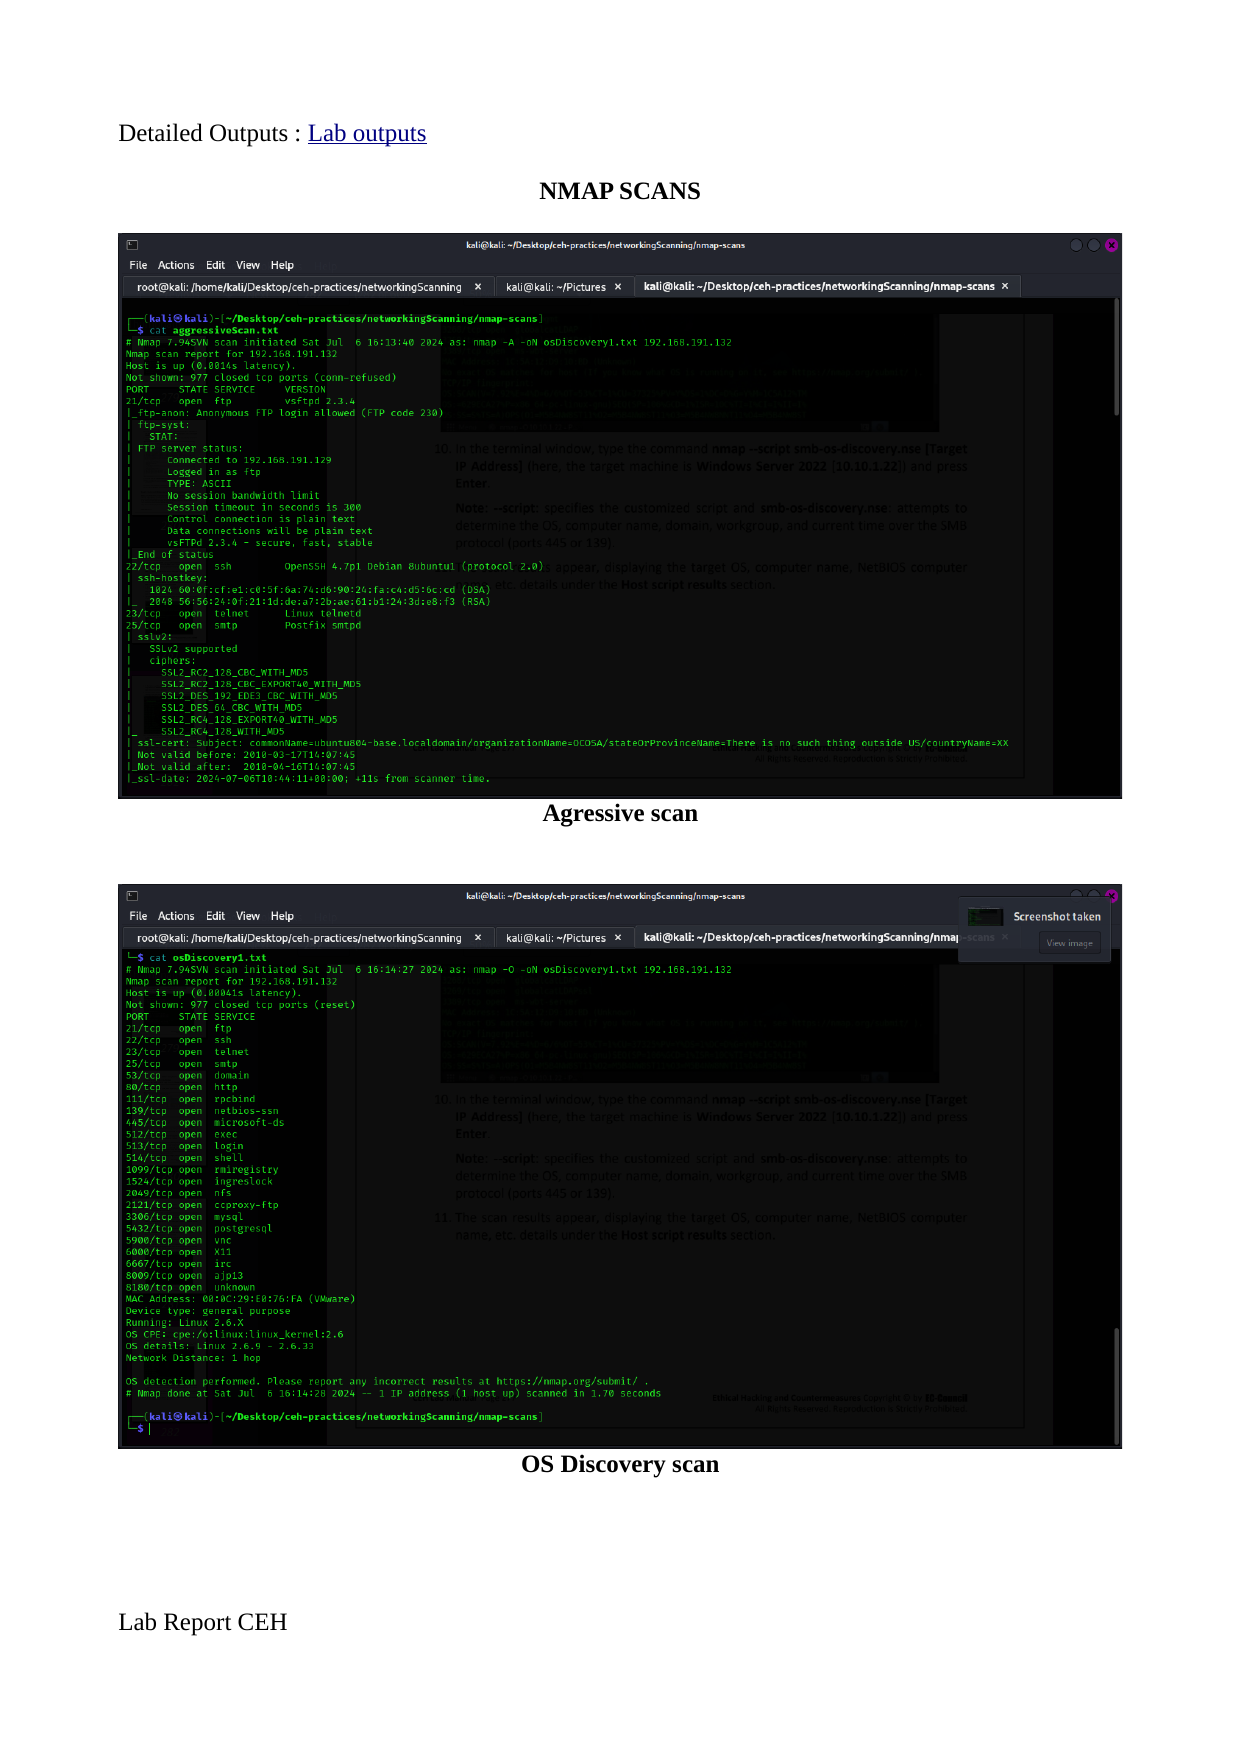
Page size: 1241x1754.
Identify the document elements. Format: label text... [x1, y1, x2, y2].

text NMAP SCANS [118, 176, 1122, 205]
picture [118, 233, 1123, 799]
picture [118, 884, 1123, 1449]
text OS Discovery scan [118, 1449, 1122, 1478]
text Agressive scan [118, 799, 1122, 827]
